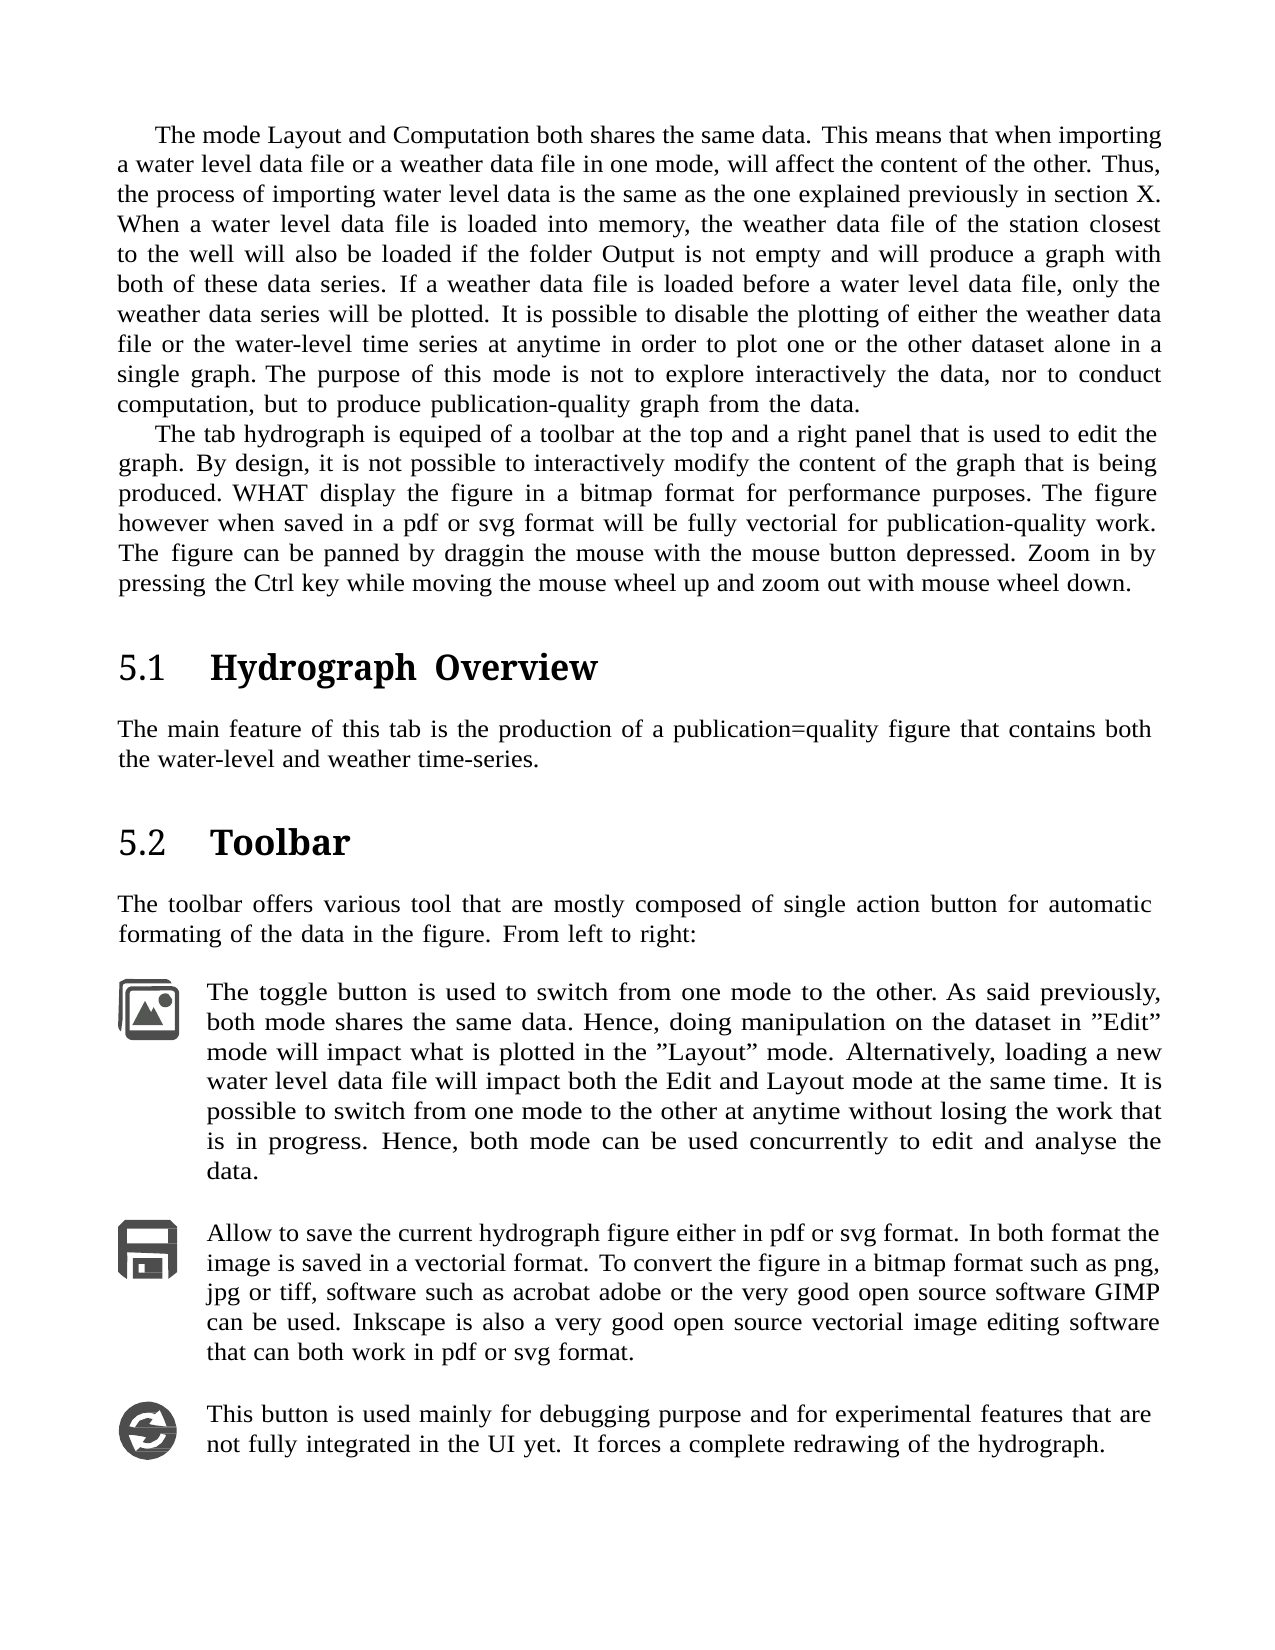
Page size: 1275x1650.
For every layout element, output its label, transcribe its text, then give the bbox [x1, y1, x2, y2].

text The main feature of this tab is the production of a publication=quality figure that contains both the water-level and weather time-series. [117, 714, 1158, 772]
text The toolbar offers various tool that are mostly composed of single action button for automatic formating of the data in the figure. From left to right: [117, 889, 1158, 948]
list Toolbar [118, 818, 1173, 866]
list Hydrograph Overview [118, 642, 1173, 690]
text The mode Layout and Computation both shares the same data. This means that when importing a water level data file or a weather data file in one mode, will affect the content of the other. Thus, the process of importing water level data is the same as the one explained previously in section X. When a water level data file is loaded into memory, the weather data file of the station closest to the well will also be loaded if the folder Output is not empty and will produce a graph with both of these data series. If a weather data file is loaded before a water level data file, only the weather data series will be plotted. It is possible to disable the plotting of either the weather data file or the water-level time series at anytime in order to plot one or the other dataset alone in a single graph. The purpose of this mode is not to explore interactively the data, nor to conduct computation, but to produce publication-quality graph from the data. [117, 120, 1162, 417]
text This button is used mainly for debugging purpose and for experimental features that are not fully integrated in the UI yet. It forces a complete redrawing of the hydrograph. [206, 1399, 1173, 1457]
text The toggle button is used to switch from one mode to the other. As said previously, both mode shares the same data. Hence, doing manipulation on the dataset in ”Edit” mode will impact what is plotted in the ”Layout” mode. Alternatively, loading a new water level data file will impact both the Edit and Layout mode at the same time. It is possible to switch from one mode to the other at anytime without losing the work that is in progress. Hence, both mode can be used concurrently to edit and analyse the data. [206, 977, 1162, 1185]
text Allow to save the current hydrograph figure either in pdf or svg format. In both format the image is saved in a vectorial format. To convert the figure in a bitmap format such as png, jpg or tiff, software such as acrobat adobe or the very good open source software GIMP can be used. Inkscape is also a very good open source vectorial image editing software that can both work in pdf or svg format. [206, 1218, 1161, 1366]
text The tab hydrograph is equiped of a toolbar at the top and a right panel that is used to edit the graph. By design, it is not possible to interactively modify the content of the graph that is being produced. WHAT display the figure in a bitmap format for performance purposes. The figure however when saved in a pdf or svg format will be fully vectorial for publication-quality work. The figure can be panned by draggin the mouse with the mouse button depressed. Zoom in by pressing the Ctrl key while moving the mouse wheel up and zoom out with mouse wheel down. [118, 419, 1157, 597]
